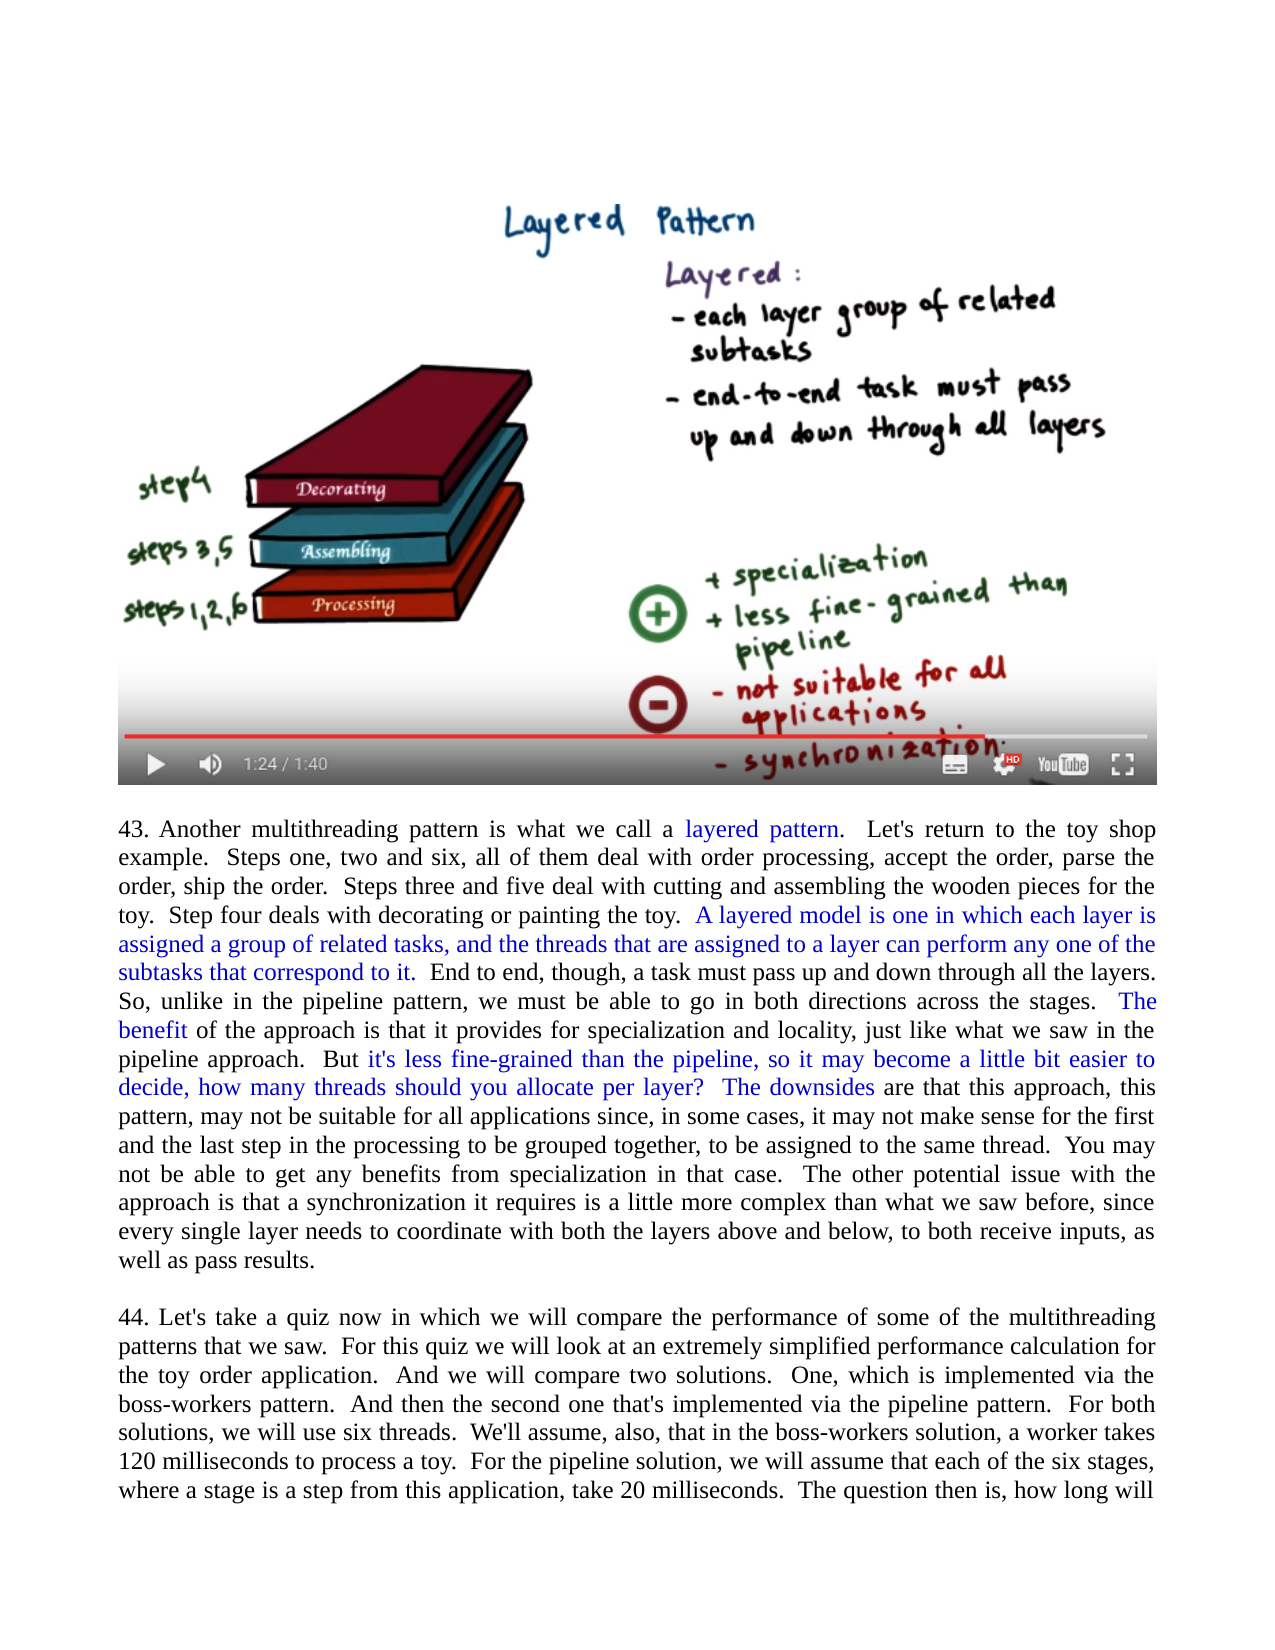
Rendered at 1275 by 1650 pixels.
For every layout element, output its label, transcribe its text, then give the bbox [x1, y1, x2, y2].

picture [118, 204, 1157, 785]
text 44. Let's take a quiz now in which we will compare the performance of some of the multithreading patterns that we saw. For this quiz we will look at an extremely simplified performance calculation for the toy order application. And we will compare two solutions. One, which is implemented via the boss-workers pattern. And then the second one that's implemented via the pipeline pattern. For both solutions, we will use six threads. We'll assume, also, that in the boss-workers solution, a worker takes 120 milliseconds to process a toy. For the pipeline solution, we will assume that each of the six stages, where a stage is a step from this application, take 20 milliseconds. The question then is, how long will [118, 1302, 1157, 1504]
text 43. Another multithreading pattern is what we call a layered pattern. Let's return to the toy shop example. Steps one, two and six, all of them deal with order processing, accept the order, parse the order, ship the order. Steps three and five deal with cutting and assembling the wooden pieces for the toy. Step four deals with decorating or painting the toy. A layered model is one in which each layer is assigned a group of related tasks, and the threads that are assigned to a layer can perform any one of the subtasks that correspond to it. End to end, though, a task must pass up and down through all the layers. So, unlike in the pipeline pattern, we must be able to go in both directions across the stages. The benefit of the approach is that it provides for specialization and locality, just like what we saw in the pipeline approach. But it's less fine-grained than the pipeline, so it may become a little bit easier to decide, how many threads should you allocate per layer? The downsides are that this approach, this pattern, may not be suitable for all applications since, in some cases, it may not make sense for the first and the last step in the processing to be grouped together, to be assigned to the same thread. You may not be able to get any benefits from specialization in that case. The other potential issue with the approach is that a synchronization it requires is a little more complex than what we saw before, since every single layer needs to coordinate with both the layers above and below, to both receive inputs, as well as pass results. [118, 814, 1157, 1274]
